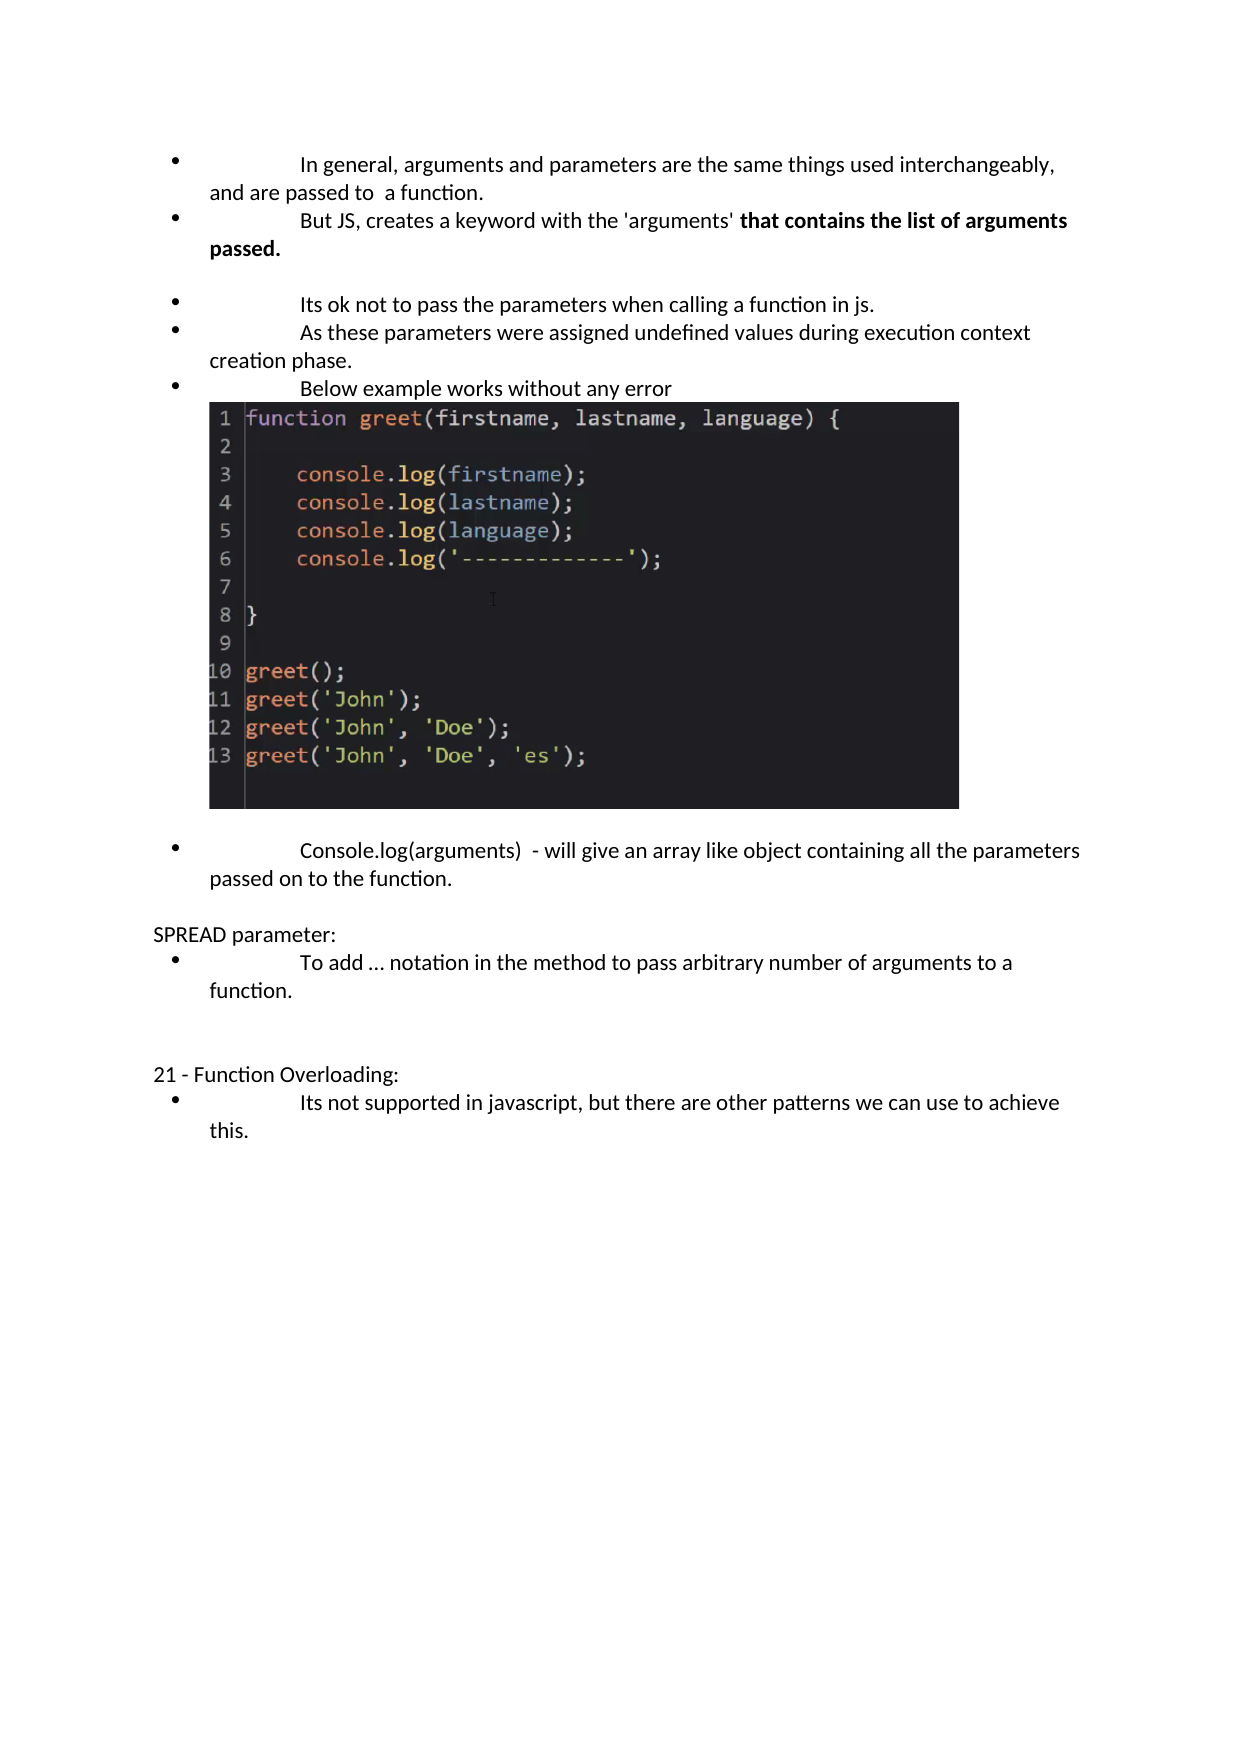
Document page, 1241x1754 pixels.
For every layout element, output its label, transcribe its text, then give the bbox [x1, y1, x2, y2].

list As these parameters were assigned undefined values during execution context creation phase. [172, 318, 1090, 374]
list Its not supported in javascript, but there are other patterns we can use to achieve this. [172, 1088, 1090, 1144]
list Below example works without any error [172, 374, 1090, 402]
text SPREAD parameter: [153, 920, 1090, 948]
list Console.log(arguments) - will give an array like object containing all the parameters passed on to the function. [172, 836, 1090, 892]
list To add … notation in the method to pass arbitrary number of arguments to a function. [172, 948, 1090, 1004]
picture [209, 402, 960, 809]
list In general, arguments and parameters are the same things used interchangeably, and are passed to a function. [172, 150, 1090, 206]
list Its ok not to pass the parameters when calling a function in js. [172, 290, 1090, 318]
list But JS, creates a keyword with the 'arguments' that contains the list of arguments passed. [172, 206, 1090, 262]
text 21 - Function Overloading: [153, 1061, 1090, 1088]
